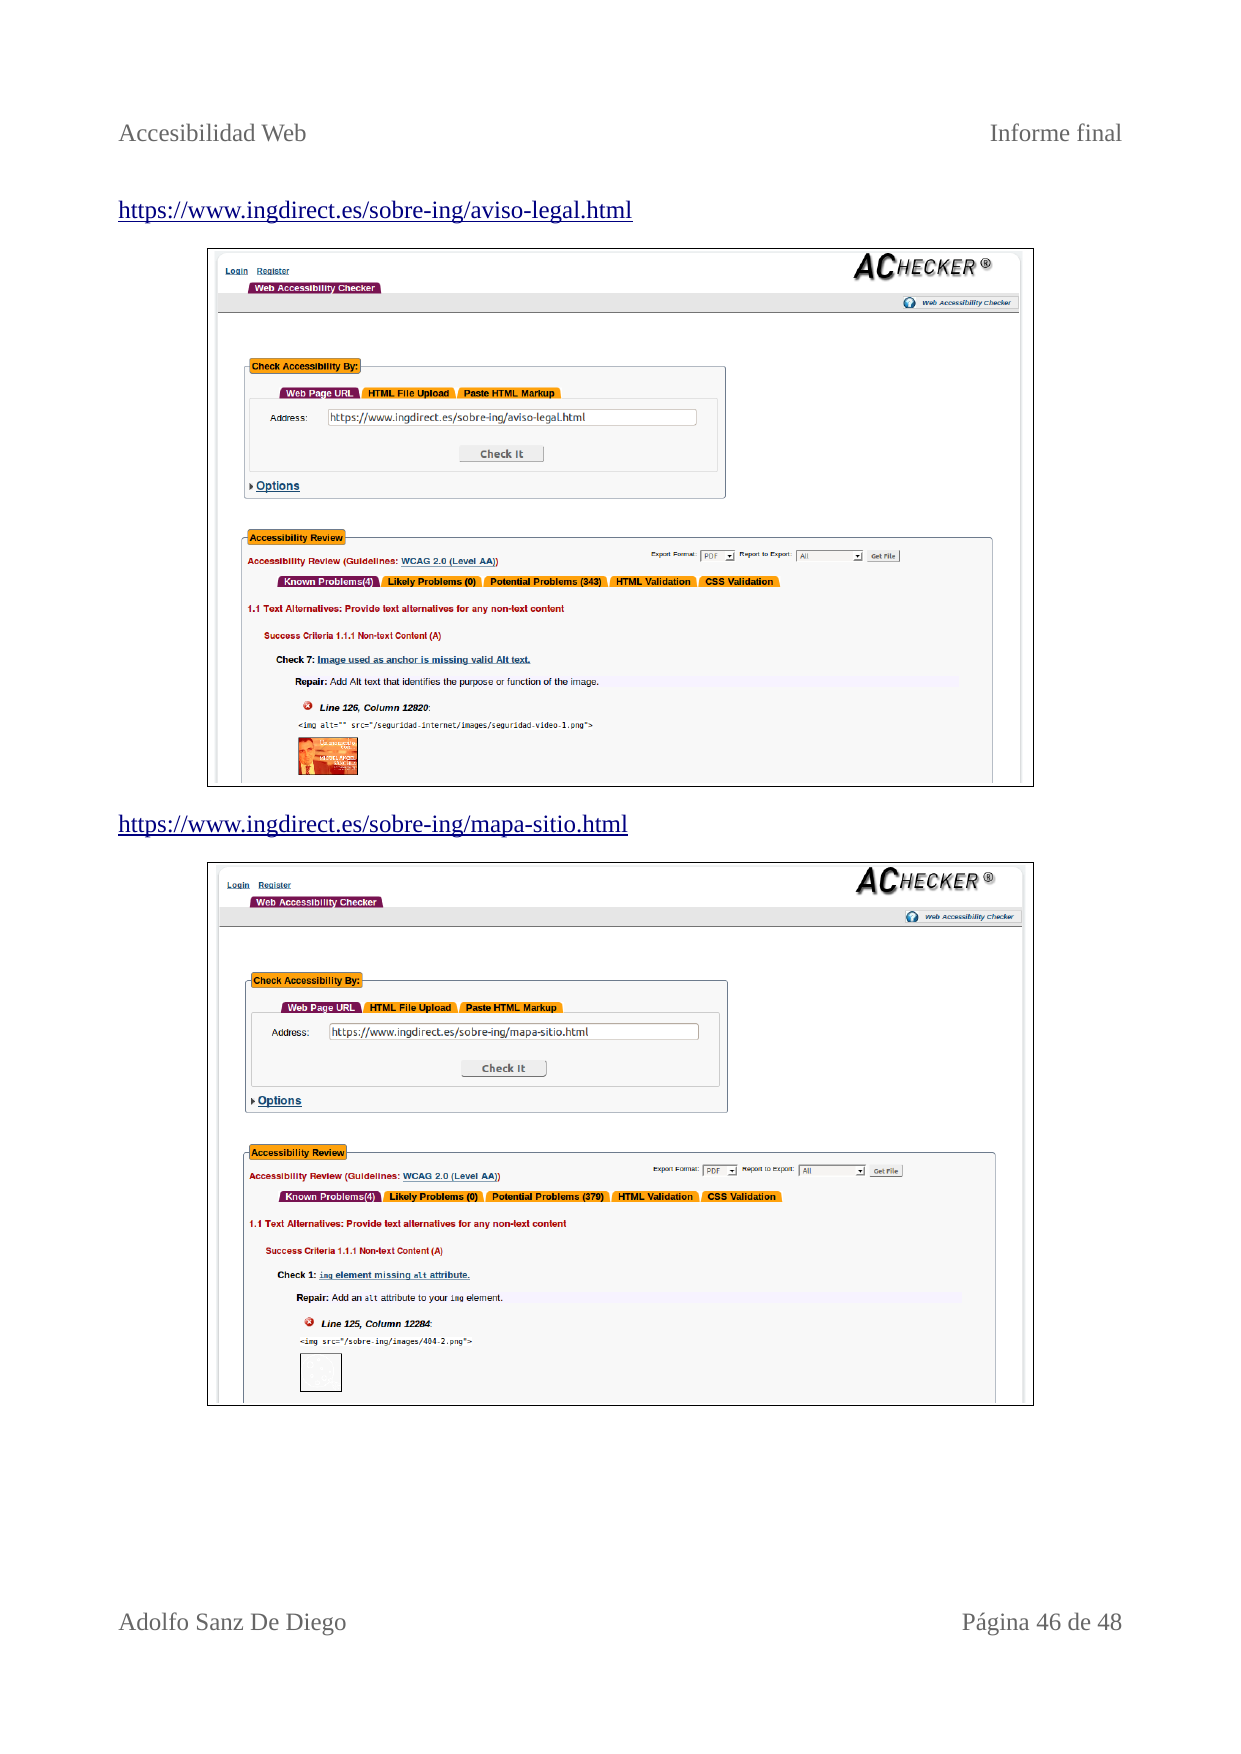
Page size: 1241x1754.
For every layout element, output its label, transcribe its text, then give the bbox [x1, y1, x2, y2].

text https://www.ingdirect.es/sobre-ing/aviso-legal.html [118, 196, 1122, 224]
picture [209, 251, 1031, 783]
text https://www.ingdirect.es/sobre-ing/mapa-sitio.html [118, 809, 1122, 838]
picture [209, 865, 1031, 1403]
